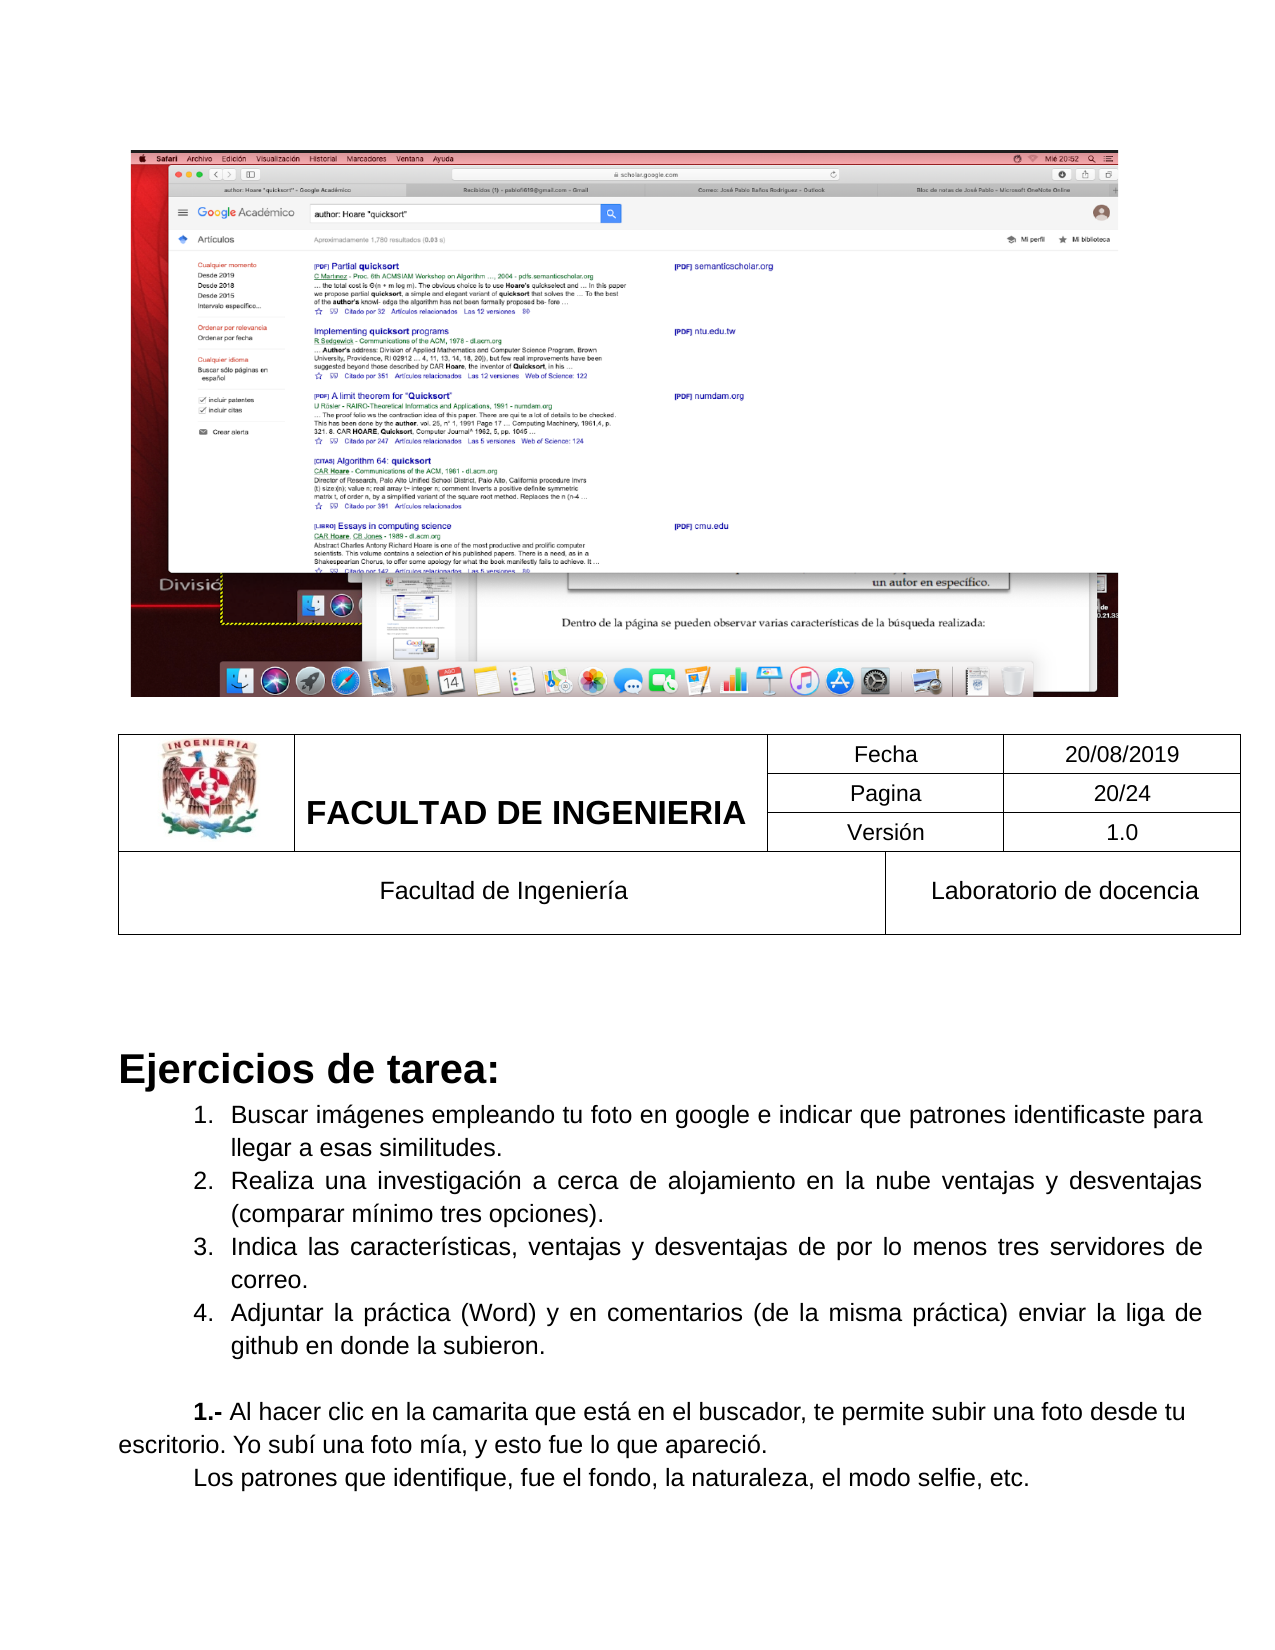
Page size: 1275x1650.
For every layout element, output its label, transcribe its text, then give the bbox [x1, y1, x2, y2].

text Los patrones que identifique, fue el fondo, la naturaleza, el modo selfie, etc. [118, 1463, 1205, 1492]
text 1.- Al hacer clic en la camarita que está en el buscador, te permite subir una foto desde tu escritorio. Yo subí una foto mía, y esto fue lo que apareció. [118, 1397, 1205, 1459]
table_cell Versión [768, 813, 1003, 851]
table_header Fecha [768, 735, 1003, 773]
list Indica las características, ventajas y desventajas de por lo menos tres servidores de correo. [193, 1232, 1205, 1294]
table_header 20/08/2019 [1004, 735, 1240, 773]
table_header [119, 735, 294, 851]
table_cell Facultad de Ingeniería [119, 852, 885, 934]
table_cell 20/24 [1004, 774, 1240, 812]
table_cell Pagina [768, 774, 1003, 812]
table_cell Laboratorio de docencia [886, 852, 1240, 934]
text Ejercicios de tarea: [118, 1045, 1205, 1093]
list Realiza una investigación a cerca de alojamiento en la nube ventajas y desventajas (comparar mínimo tres opciones). [193, 1166, 1205, 1228]
table_header FACULTAD DE INGENIERIA [295, 735, 767, 851]
table_cell 1.0 [1004, 813, 1240, 851]
list Adjuntar la práctica (Word) y en comentarios (de la misma práctica) enviar la liga de github en donde la subieron. [193, 1298, 1205, 1360]
list Buscar imágenes empleando tu foto en google e indicar que patrones identificaste para llegar a esas similitudes. [193, 1100, 1205, 1162]
